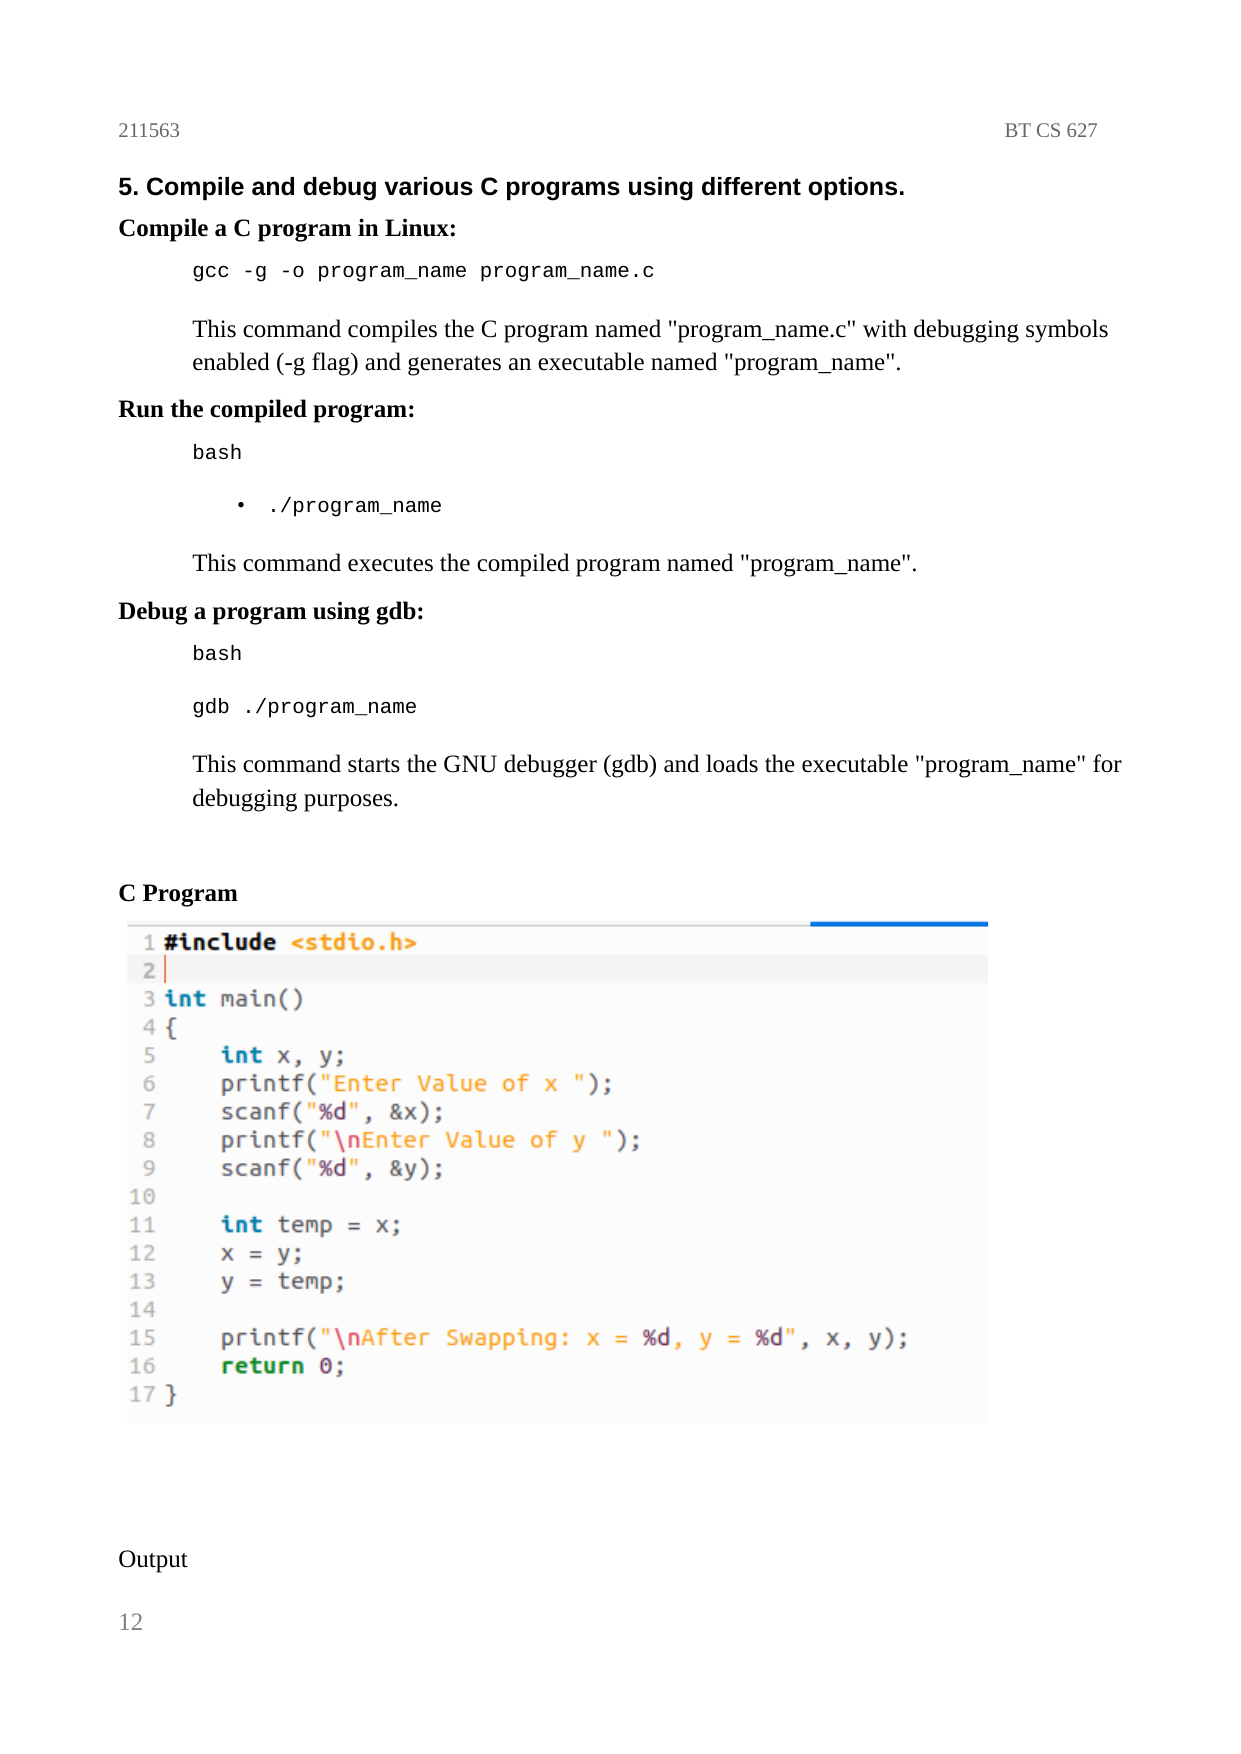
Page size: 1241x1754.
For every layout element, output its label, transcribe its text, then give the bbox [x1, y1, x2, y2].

text C Program [118, 878, 1122, 907]
text bash [192, 442, 1122, 466]
text Output [118, 1544, 1122, 1573]
text This command executes the compiled program named "program_name". [192, 548, 1122, 577]
subtitle 5. Compile and debug various C programs using different options. [118, 172, 1122, 200]
text gdb ./program_name [192, 696, 1122, 720]
list ./program_name [237, 495, 1122, 519]
text This command compiles the C program named "program_name.c" with debugging symbols enabled (-g flag) and generates an executable named "program_name". [192, 314, 1122, 375]
picture [127, 920, 989, 1424]
text Run the compiled program: [118, 394, 1122, 423]
text Debug a program using gdb: [118, 596, 1122, 624]
text gcc -g -o program_name program_name.c [192, 261, 1122, 284]
text bash [192, 643, 1122, 667]
text This command starts the GNU debugger (gdb) and loads the executable "program_name" for debugging purposes. [192, 749, 1122, 811]
text Compile a C program in Linux: [118, 213, 1122, 242]
